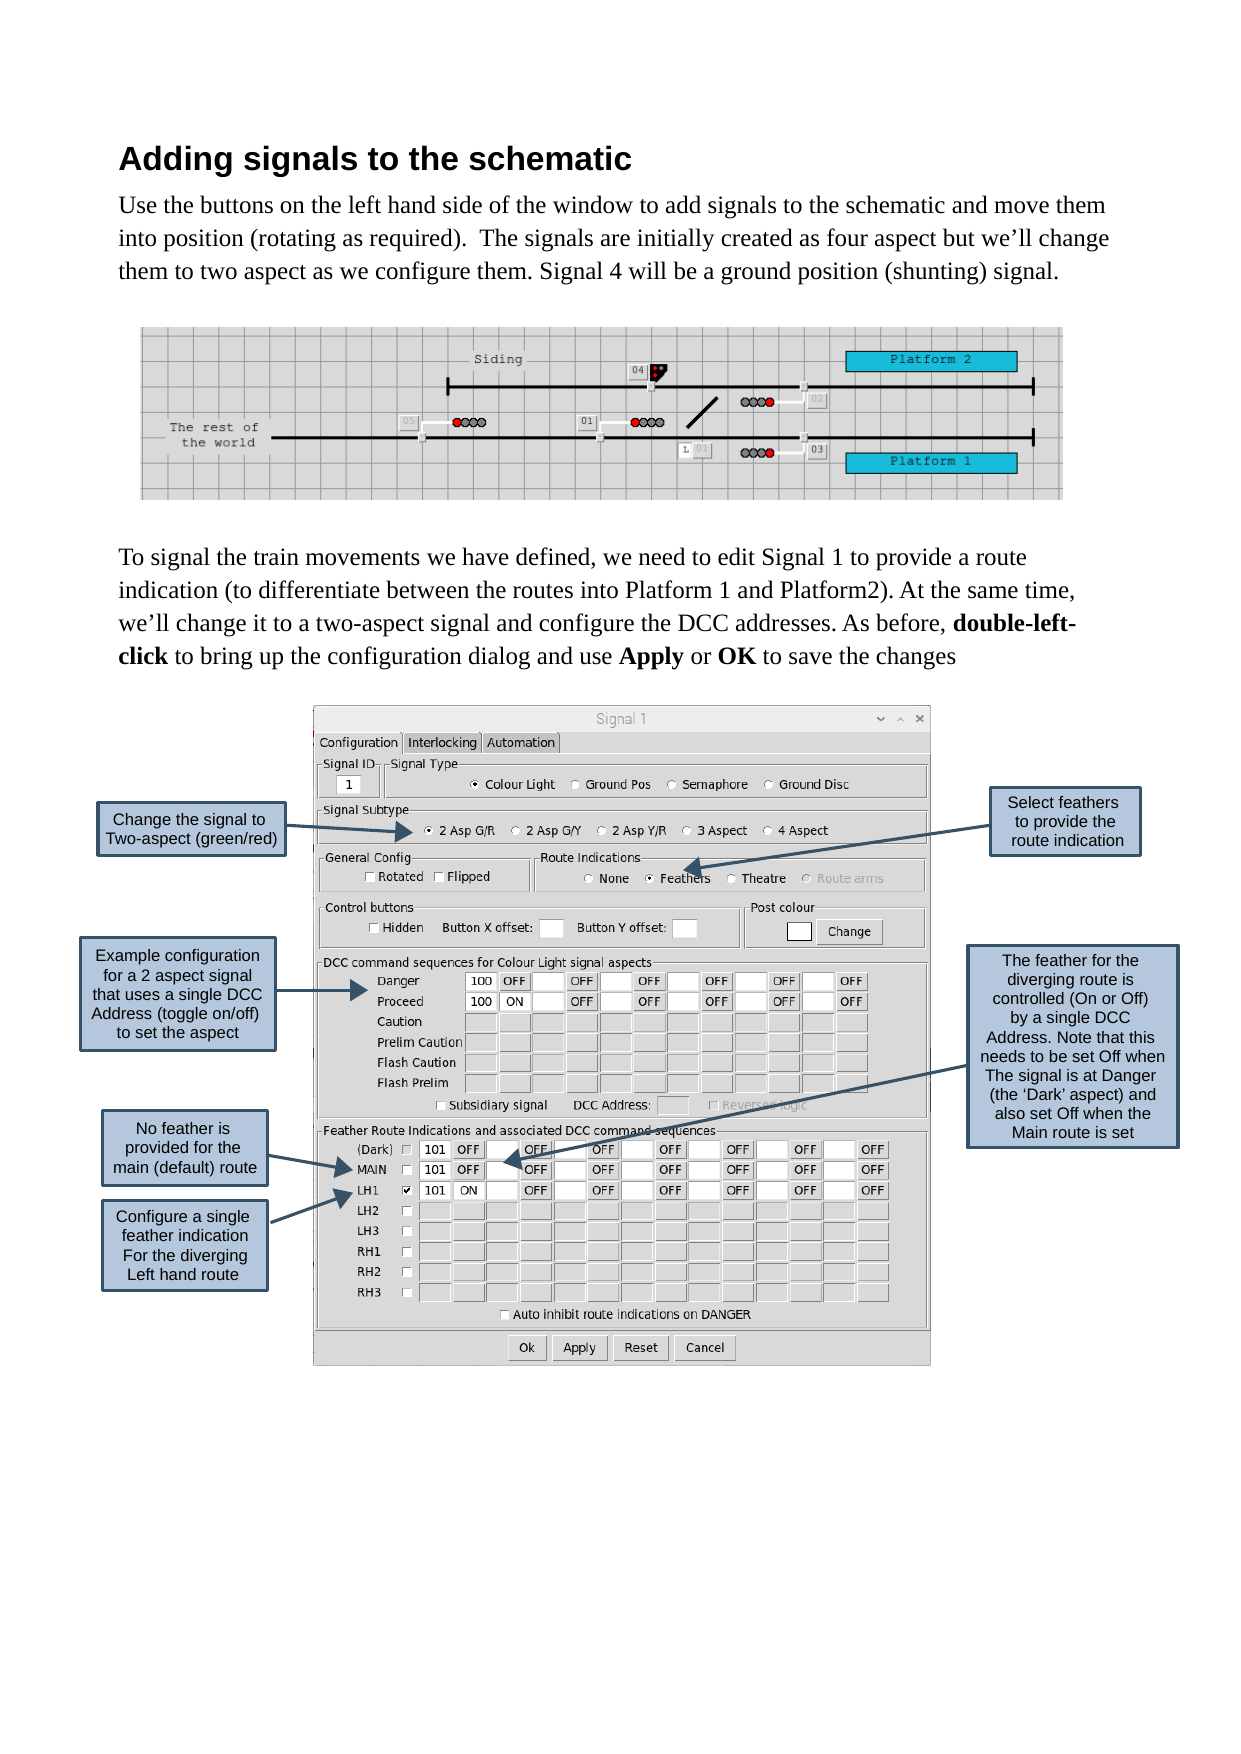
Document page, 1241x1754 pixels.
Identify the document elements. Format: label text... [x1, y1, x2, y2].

text To signal the train movements we have defined, we need to edit Signal 1 to provide a route indication (to differentiate between the routes into Platform 1 and Platform2). At the same time, we’ll change it to a two-aspect signal and configure the DCC addresses. As before, double-left-click to bring up the configuration dialog and use Apply or OK to save the changes [118, 542, 1122, 669]
picture [140, 327, 1063, 500]
text Use the buttons on the left hand side of the window to add signals to the schematic and move them into position (rotating as required). The signals are initially created as four aspect but we’ll change them to two aspect as we configure them. Signal 4 will be a ground position (shunting) signal. [118, 190, 1122, 285]
picture [313, 705, 931, 1366]
subtitle Adding signals to the schematic [118, 139, 1122, 178]
